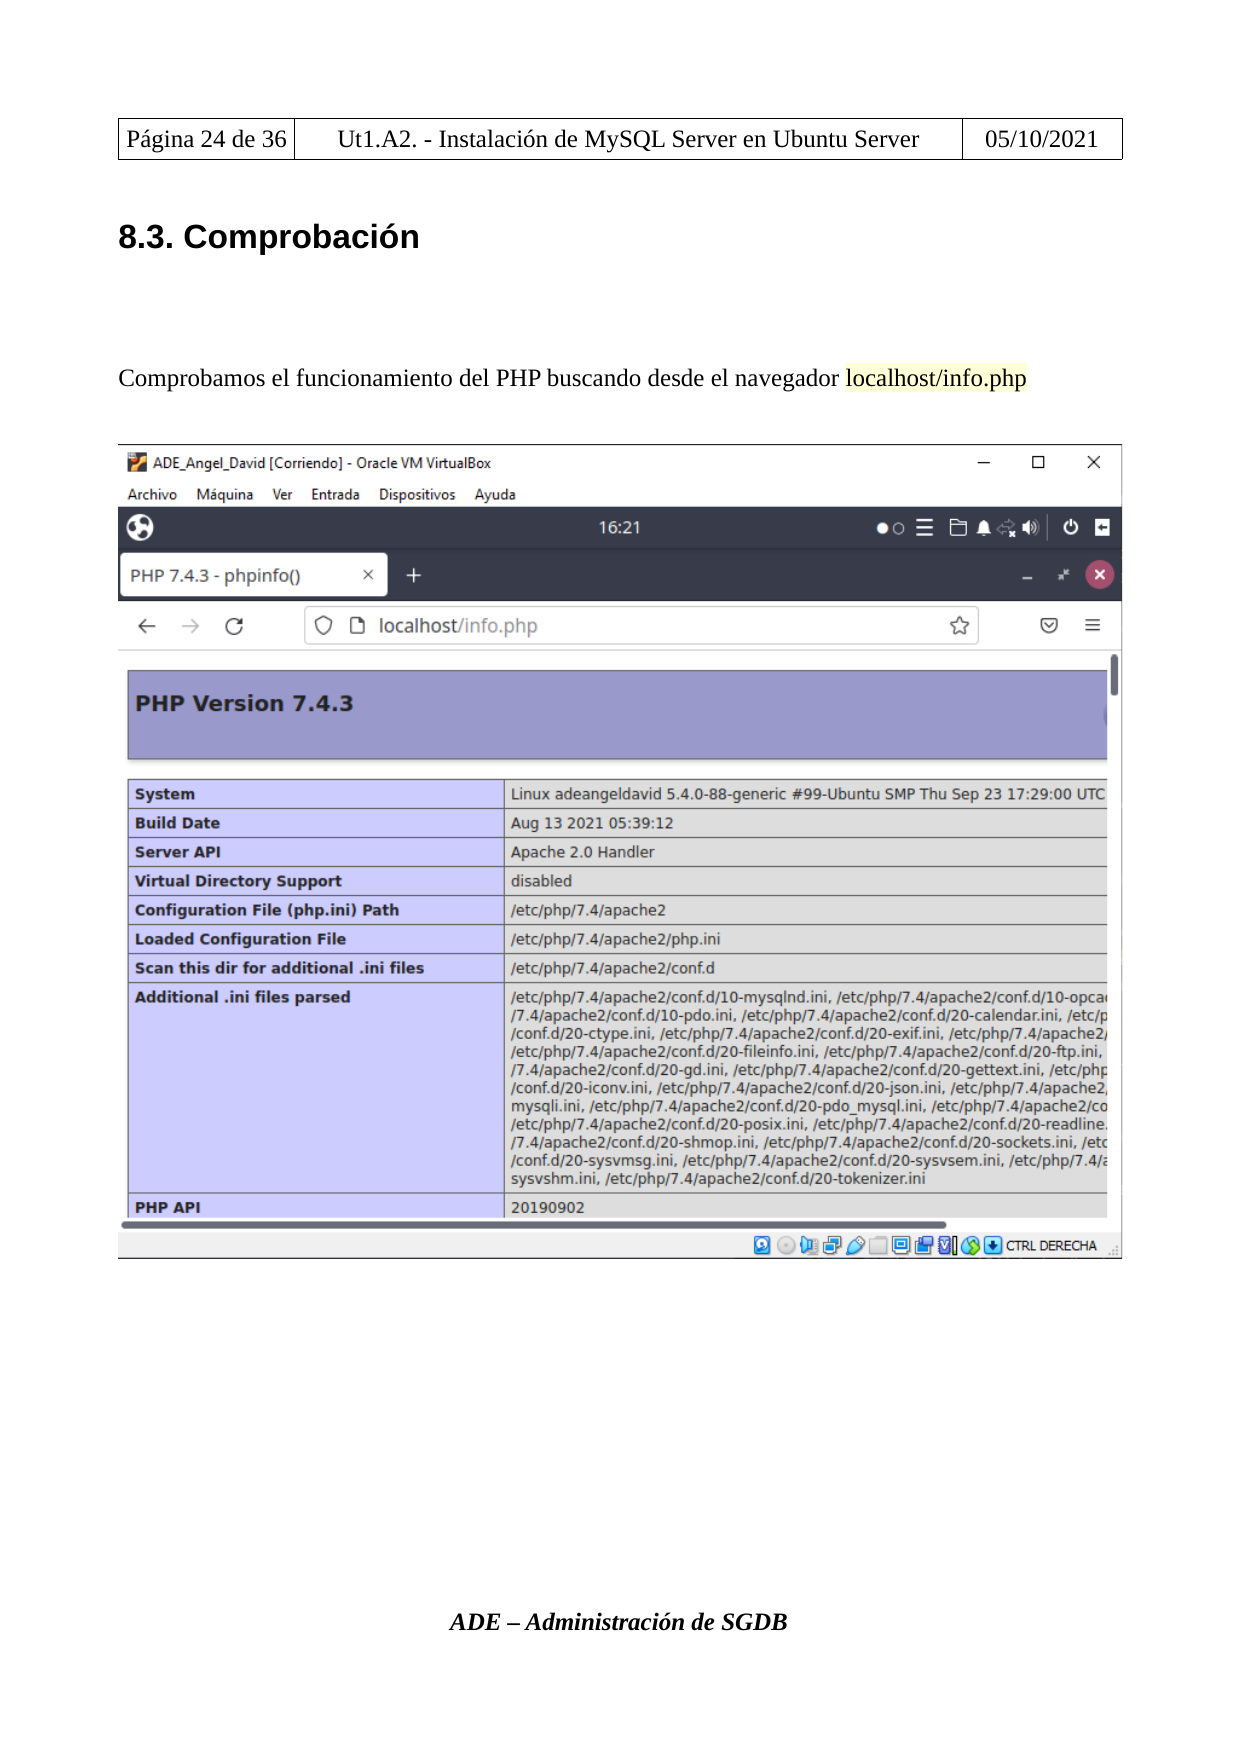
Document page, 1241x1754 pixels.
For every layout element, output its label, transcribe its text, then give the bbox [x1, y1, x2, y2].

text Comprobamos el funcionamiento del PHP buscando desde el navegador localhost/info.php [118, 363, 1122, 392]
subtitle 8.3. Comprobación [118, 217, 1122, 255]
picture [118, 444, 1123, 1259]
